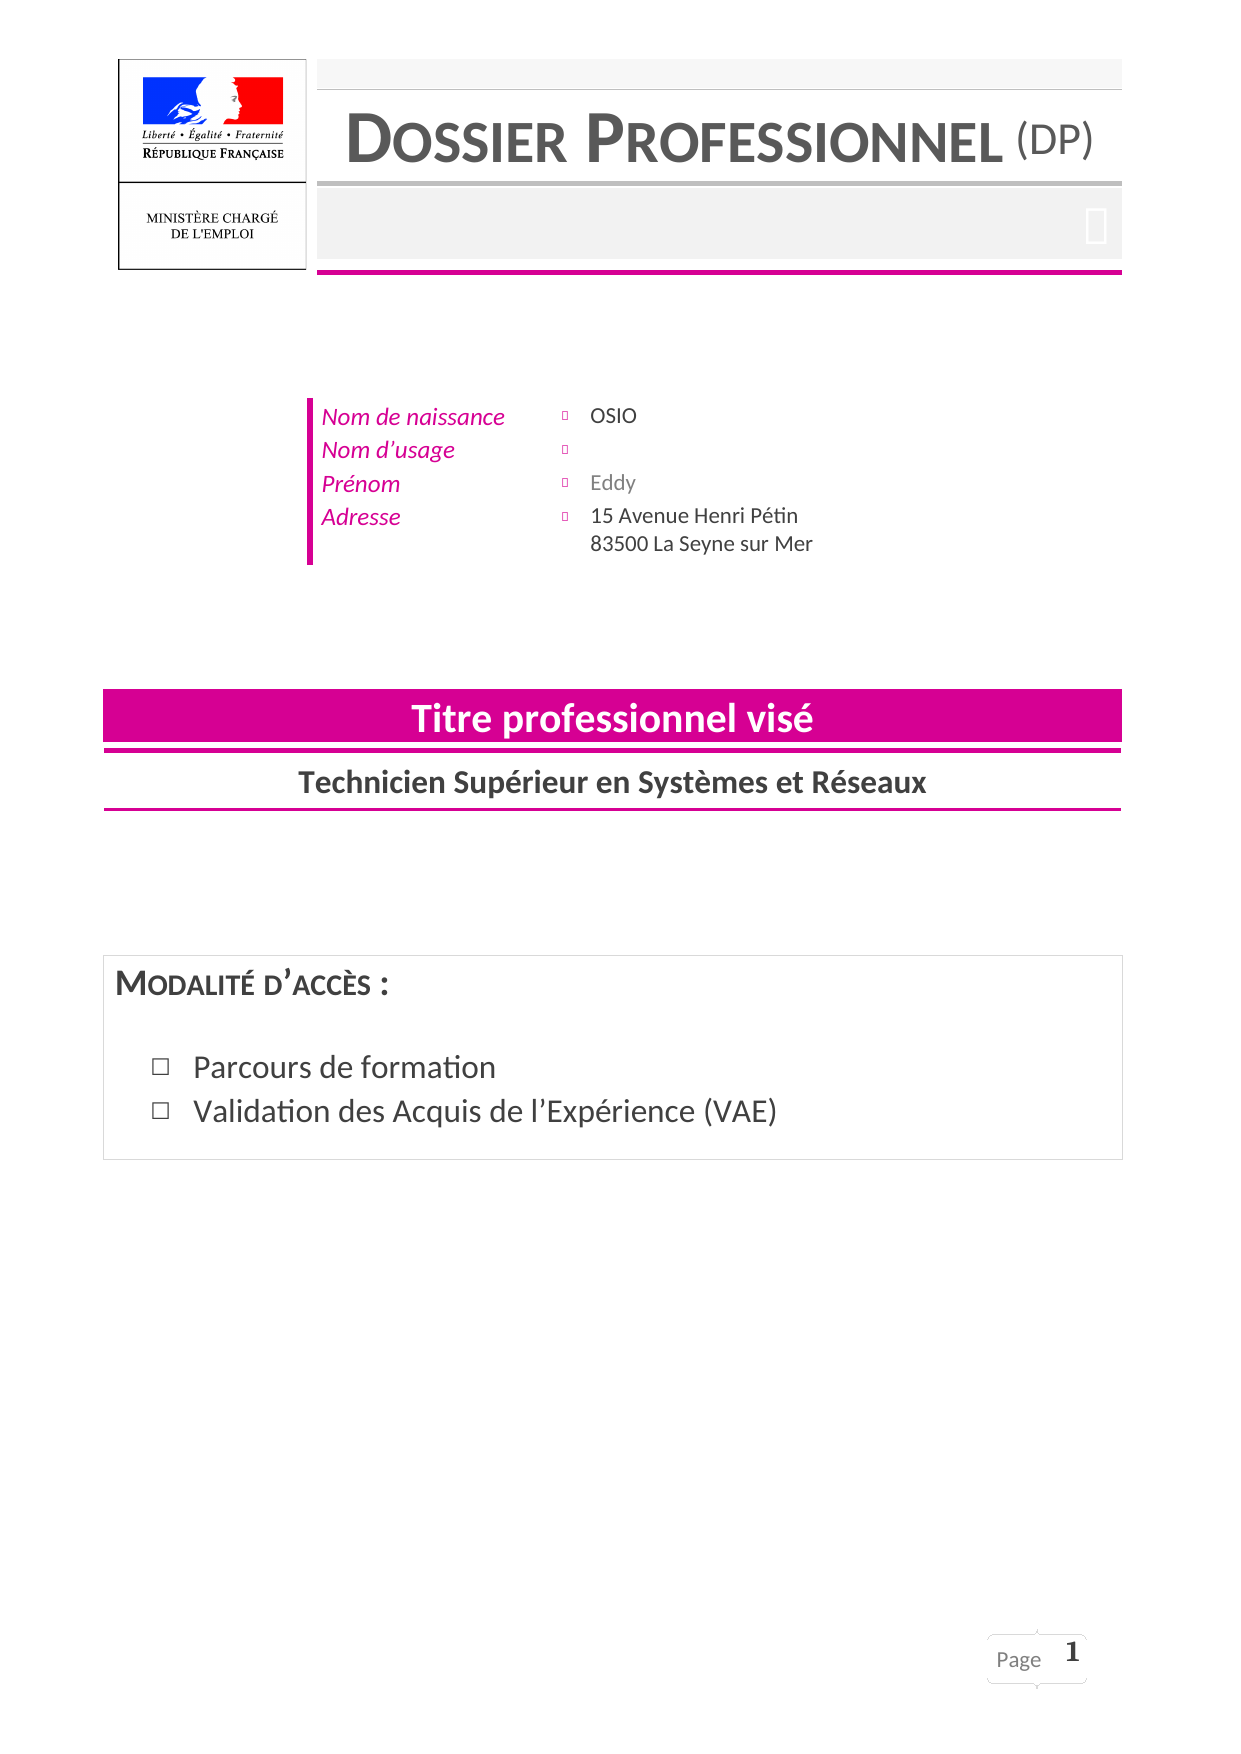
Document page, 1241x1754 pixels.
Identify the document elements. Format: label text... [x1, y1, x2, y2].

table_cell [104, 1005, 1122, 1043]
table_cell [104, 1131, 1122, 1159]
table_cell Modalité d’accès : [104, 956, 1122, 1005]
table_header [554, 365, 579, 398]
table_cell ☐ [104, 1087, 182, 1131]
table_cell Adresse [313, 498, 554, 532]
table_cell Prénom [313, 465, 554, 498]
table_cell [313, 532, 554, 565]
table_cell Eddy [579, 465, 1122, 498]
table_cell [579, 431, 1122, 465]
table_cell [103, 808, 1122, 955]
picture [118, 59, 307, 270]
table_cell ☐ [104, 1043, 182, 1087]
table_cell  [554, 431, 579, 465]
table_cell  [554, 498, 579, 532]
table_header [310, 365, 554, 398]
table_header [579, 365, 1122, 398]
table_cell [103, 743, 1122, 748]
table_cell  [554, 398, 579, 431]
table_cell Technicien Supérieur en Systèmes et Réseaux [103, 748, 1122, 807]
table_cell Nom de naissance [313, 398, 554, 431]
table_cell [554, 532, 579, 565]
table_cell  [554, 465, 579, 498]
table_header Titre professionnel visé [103, 689, 1122, 742]
table_cell Nom d’usage [313, 431, 554, 465]
table_cell Validation des Acquis de l’Expérience (VAE) [182, 1087, 1122, 1131]
table_cell OSIO [579, 398, 1122, 431]
table_cell 15 Avenue Henri Pétin 83500 La Seyne sur Mer [579, 498, 1122, 565]
table_cell Parcours de formation [182, 1043, 1122, 1087]
